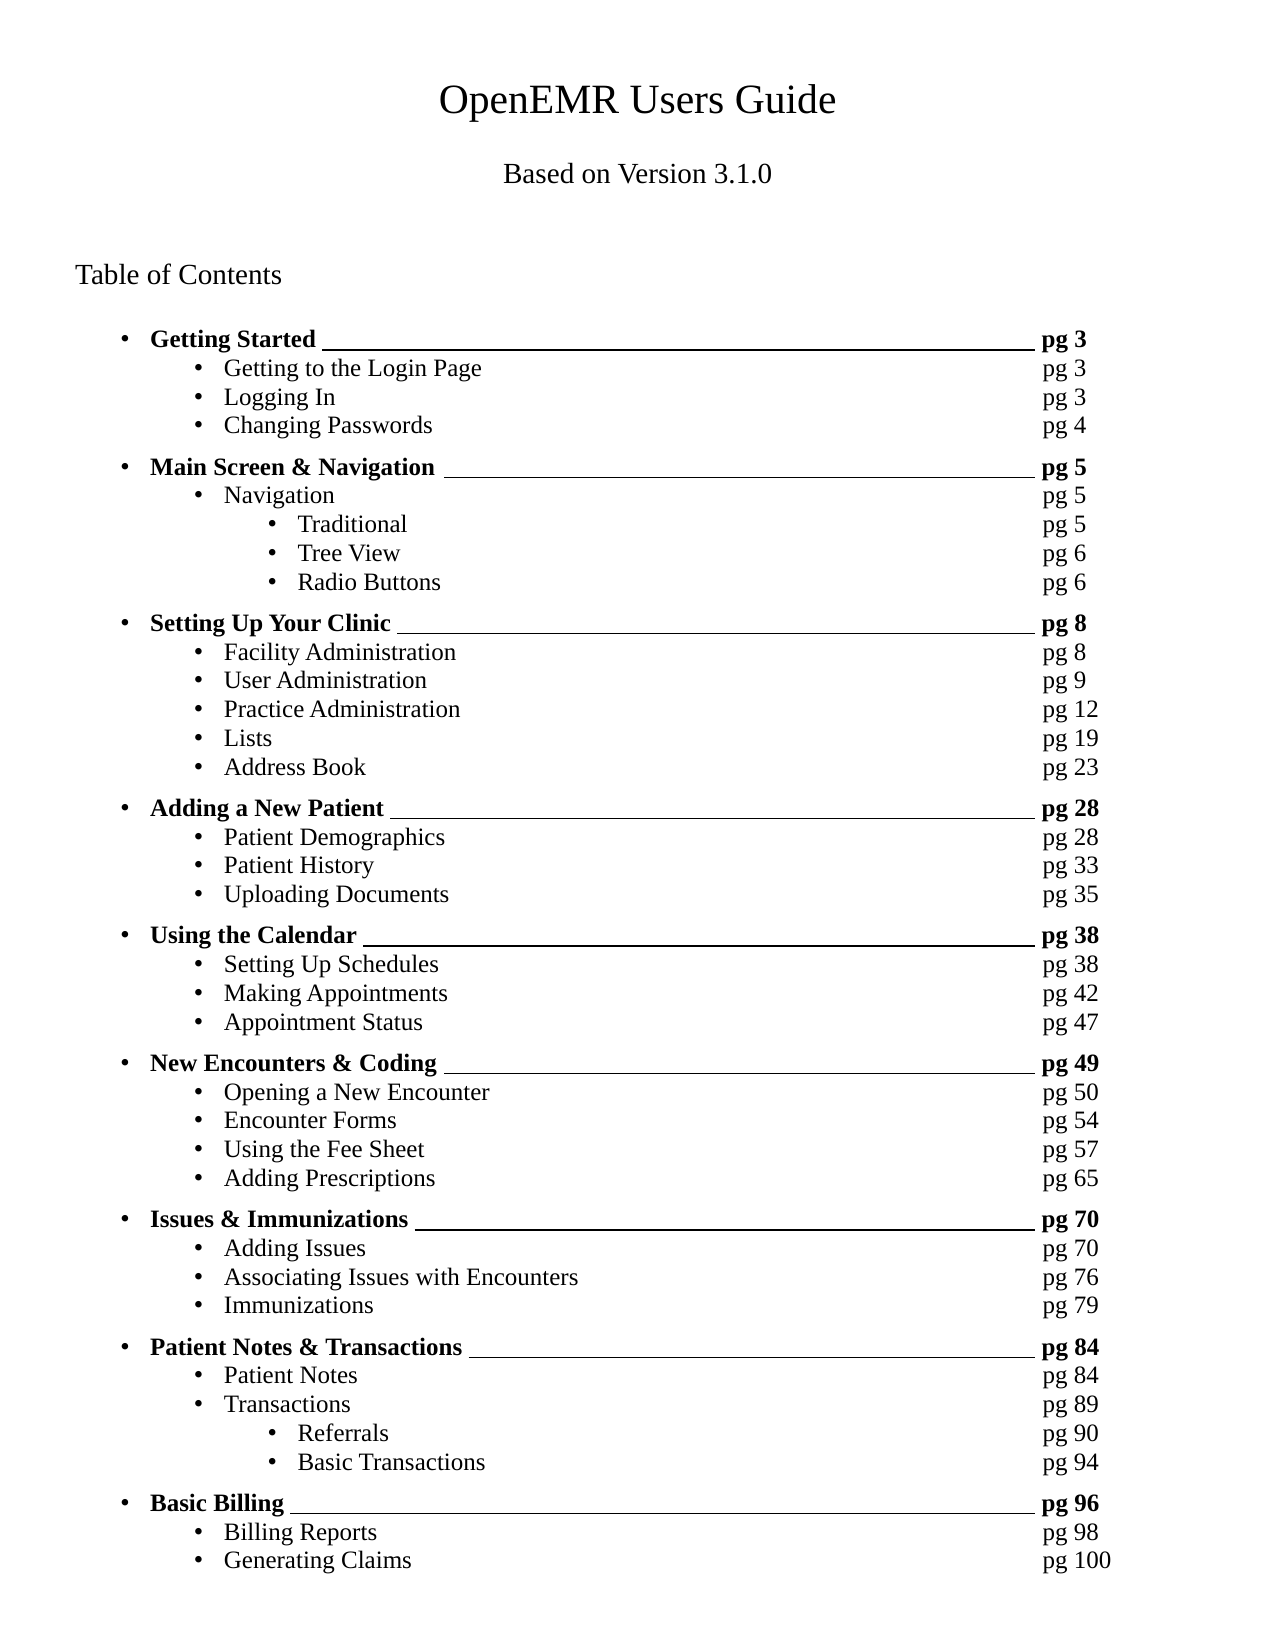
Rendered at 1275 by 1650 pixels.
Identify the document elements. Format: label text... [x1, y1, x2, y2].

list User Administration pg 9 [194, 665, 1200, 694]
list Opening a New Encounter pg 50 [194, 1077, 1200, 1105]
list Navigation pg 5 [194, 480, 1200, 509]
list Making Appointments pg 42 [194, 978, 1200, 1007]
text Table of Contents [75, 257, 1200, 291]
list Traditional pg 5 [268, 509, 1200, 538]
list Logging In pg 3 [194, 382, 1200, 410]
list Practice Administration pg 12 [194, 694, 1200, 723]
list Basic Transactions pg 94 [268, 1447, 1200, 1475]
list Appointment Status pg 47 [194, 1007, 1200, 1035]
list Billing Reports pg 98 [194, 1517, 1200, 1545]
list Setting Up Your Clinic pg 8 [121, 608, 1200, 637]
list Encounter Forms pg 54 [194, 1105, 1200, 1134]
list Using the Calendar pg 38 [121, 920, 1200, 949]
list Adding Prescriptions pg 65 [194, 1163, 1200, 1192]
list Using the Fee Sheet pg 57 [194, 1134, 1200, 1163]
list Radio Buttons pg 6 [268, 567, 1200, 595]
list Immunizations pg 79 [194, 1290, 1200, 1319]
list New Encounters & Coding pg 49 [121, 1048, 1200, 1077]
list Transactions pg 89 [194, 1389, 1200, 1418]
list Referrals pg 90 [268, 1418, 1200, 1447]
list Patient Notes & Transactions pg 84 [121, 1332, 1200, 1360]
list Associating Issues with Encounters pg 76 [194, 1262, 1200, 1290]
list Patient Demographics pg 28 [194, 822, 1200, 850]
list Main Screen & Navigation pg 5 [121, 452, 1200, 480]
list Getting Started pg 3 [121, 324, 1200, 353]
list Adding a New Patient pg 28 [121, 793, 1200, 822]
list Generating Claims pg 100 [194, 1545, 1200, 1574]
list Getting to the Login Page pg 3 [194, 353, 1200, 382]
list Setting Up Schedules pg 38 [194, 949, 1200, 978]
list Changing Passwords pg 4 [194, 410, 1200, 439]
list Tree View pg 6 [268, 538, 1200, 567]
text OpenEMR Users Guide [75, 75, 1200, 123]
list Facility Administration pg 8 [194, 637, 1200, 665]
list Patient History pg 33 [194, 850, 1200, 879]
list Basic Billing pg 96 [121, 1488, 1200, 1517]
text Based on Version 3.1.0 [75, 156, 1200, 190]
list Uploading Documents pg 35 [194, 879, 1200, 908]
list Issues & Immunizations pg 70 [121, 1204, 1200, 1233]
list Address Book pg 23 [194, 752, 1200, 780]
list Lists pg 19 [194, 723, 1200, 752]
list Patient Notes pg 84 [194, 1360, 1200, 1389]
list Adding Issues pg 70 [194, 1233, 1200, 1262]
